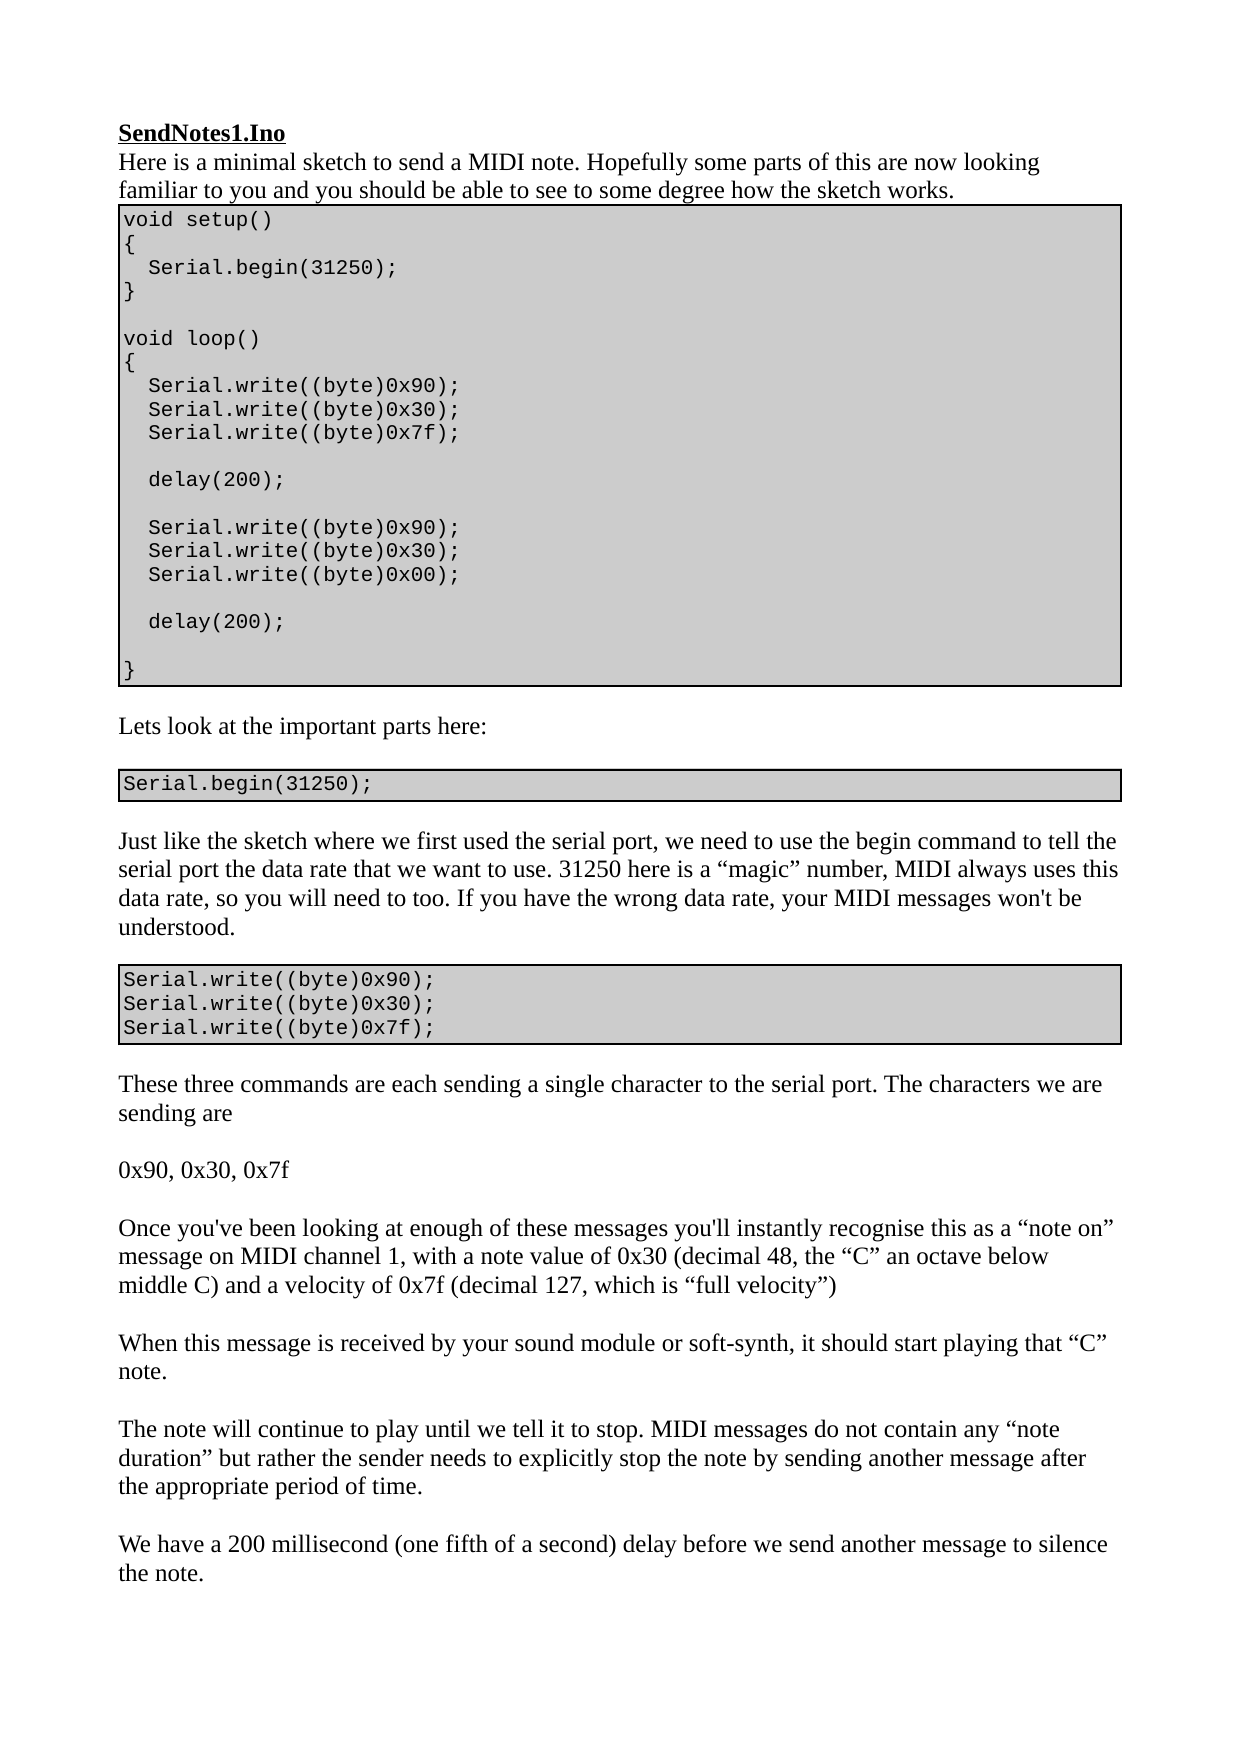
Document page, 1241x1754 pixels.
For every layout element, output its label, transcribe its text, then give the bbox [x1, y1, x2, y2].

text Serial.write((byte)0x90); [120, 966, 1120, 988]
text Serial.write((byte)0x7f); [120, 1012, 1120, 1043]
text Serial.write((byte)0x00); [120, 559, 1120, 583]
text delay(200); [120, 464, 1120, 488]
text Serial.write((byte)0x30); [120, 988, 1120, 1012]
text We have a 200 millisecond (one fifth of a second) delay before we send another message to silence the note. [118, 1529, 1122, 1586]
text } [120, 654, 1120, 685]
text Serial.write((byte)0x90); [120, 370, 1120, 393]
text Lets look at the important parts here: [118, 711, 1122, 740]
text Serial.write((byte)0x7f); [120, 417, 1120, 441]
text Just like the sketch where we first used the serial port, we need to use the begin command to tell the serial port the data rate that we want to use. 31250 here is a “magic” number, MIDI always uses this data rate, so you will need to too. If you have the wrong data rate, your MIDI messages won't be understood. [118, 826, 1122, 941]
text void setup() [120, 206, 1120, 228]
text { [120, 228, 1120, 252]
text Here is a minimal sketch to send a MIDI note. Hopefully some parts of this are now looking familiar to you and you should be able to see to some degree how the sketch works. [118, 147, 1122, 204]
text Serial.write((byte)0x90); [120, 512, 1120, 535]
text These three commands are each sending a single character to the serial port. The characters we are sending are [118, 1069, 1122, 1126]
text delay(200); [120, 606, 1120, 630]
text When this message is received by your sound module or soft-synth, it should start playing that “C” note. [118, 1328, 1122, 1385]
text The note will continue to play until we tell it to stop. MIDI messages do not contain any “note duration” but rather the sender needs to explicitly stop the note by sending another message after the appropriate period of time. [118, 1414, 1122, 1500]
text } [120, 275, 1120, 299]
text Serial.begin(31250); [120, 252, 1120, 275]
text { [120, 346, 1120, 370]
text SendNotes1.Ino [118, 118, 1122, 147]
text Serial.begin(31250); [120, 771, 1120, 800]
text Serial.write((byte)0x30); [120, 535, 1120, 559]
text void loop() [120, 323, 1120, 346]
text Serial.write((byte)0x30); [120, 393, 1120, 417]
text Once you've been looking at enough of these messages you'll instantly recognise this as a “note on” message on MIDI channel 1, with a note value of 0x30 (decimal 48, the “C” an octave below middle C) and a velocity of 0x7f (decimal 127, which is “full velocity”) [118, 1213, 1122, 1299]
text 0x90, 0x30, 0x7f [118, 1155, 1122, 1184]
